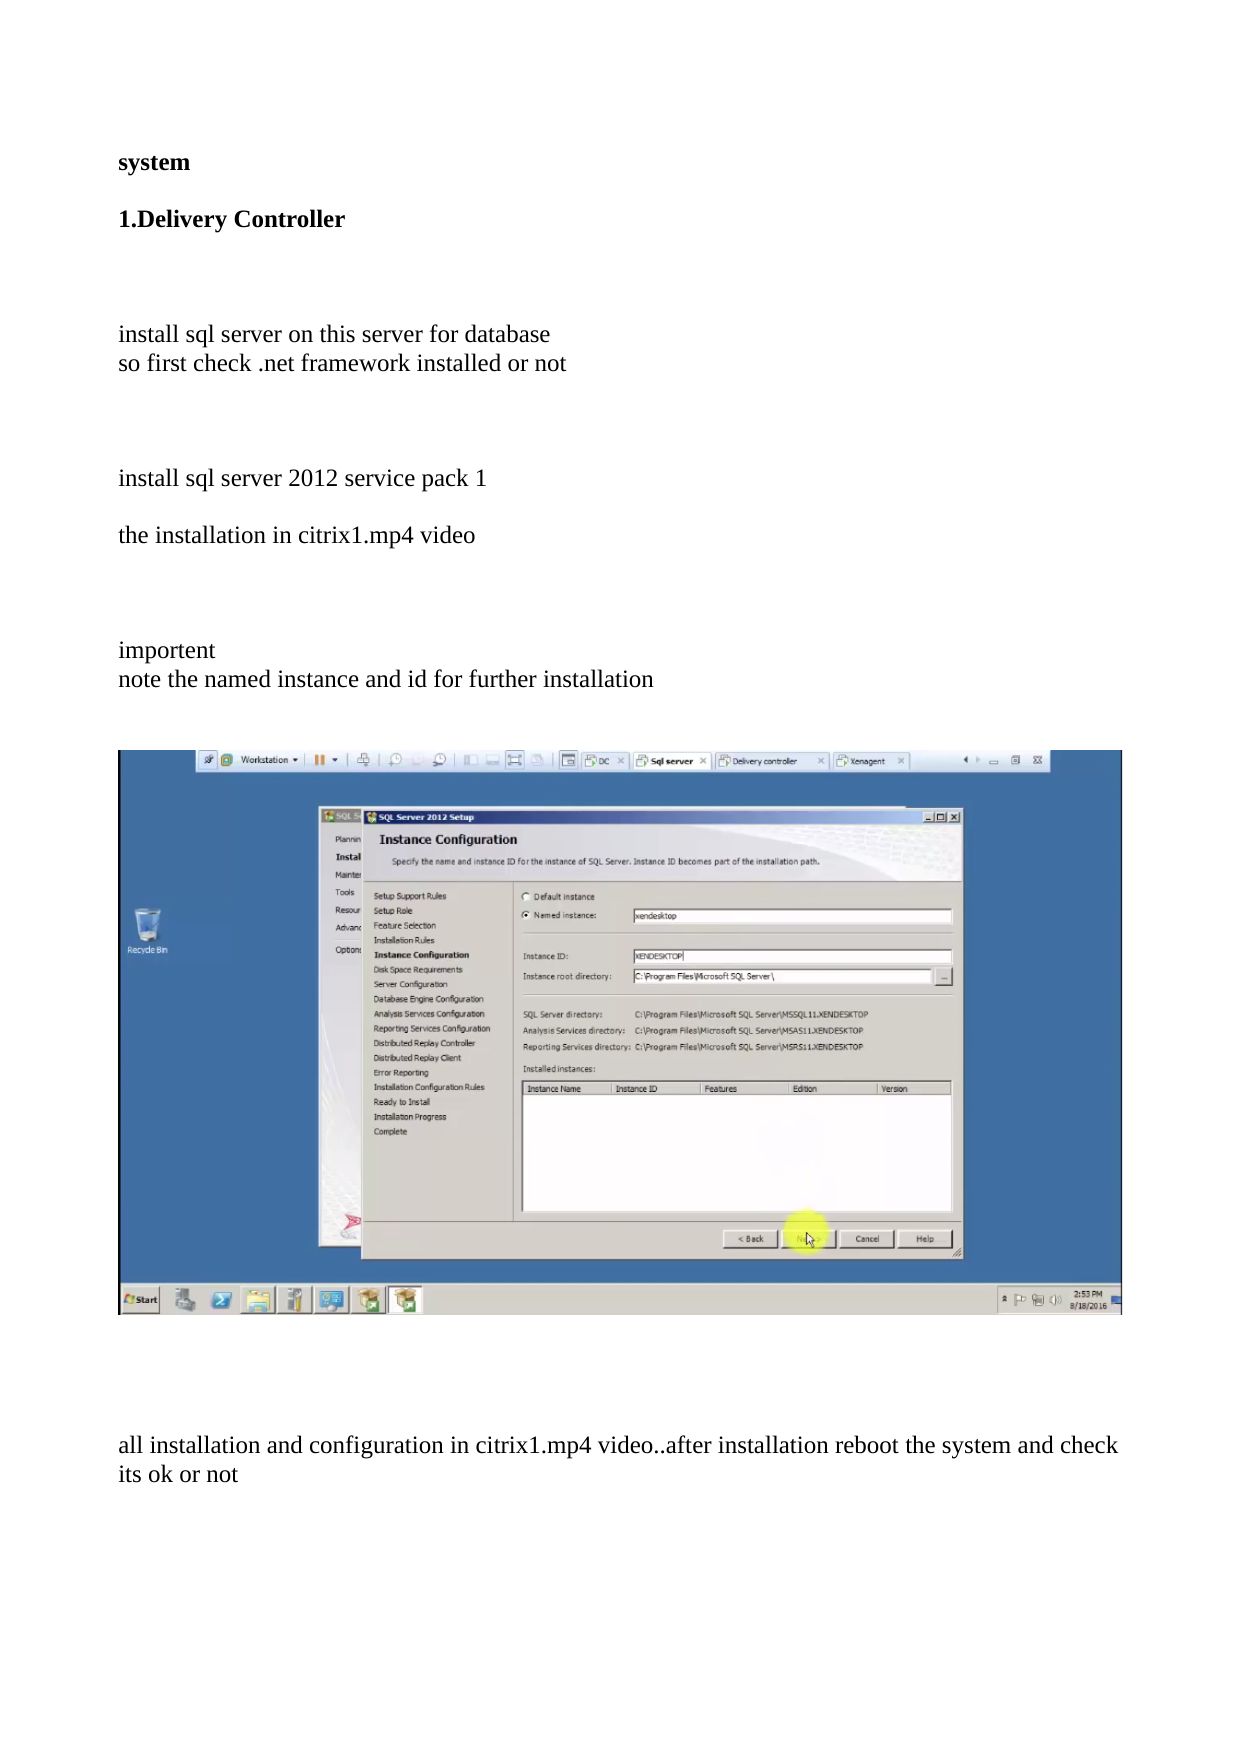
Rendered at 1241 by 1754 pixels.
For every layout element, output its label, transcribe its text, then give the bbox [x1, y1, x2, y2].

text install sql server on this server for database [118, 319, 1122, 348]
text install sql server 2012 service pack 1 [118, 463, 1122, 492]
text the installation in citrix1.mp4 video [118, 521, 1122, 549]
text system [118, 147, 1122, 176]
text so first check .net framework installed or not [118, 348, 1122, 377]
text all installation and configuration in citrix1.mp4 video..after installation reboot the system and check its ok or not [118, 1430, 1122, 1487]
text note the named instance and id for further installation [118, 664, 1122, 693]
picture [118, 750, 1123, 1315]
text 1.Delivery Controller [118, 204, 1122, 233]
text importent [118, 636, 1122, 664]
